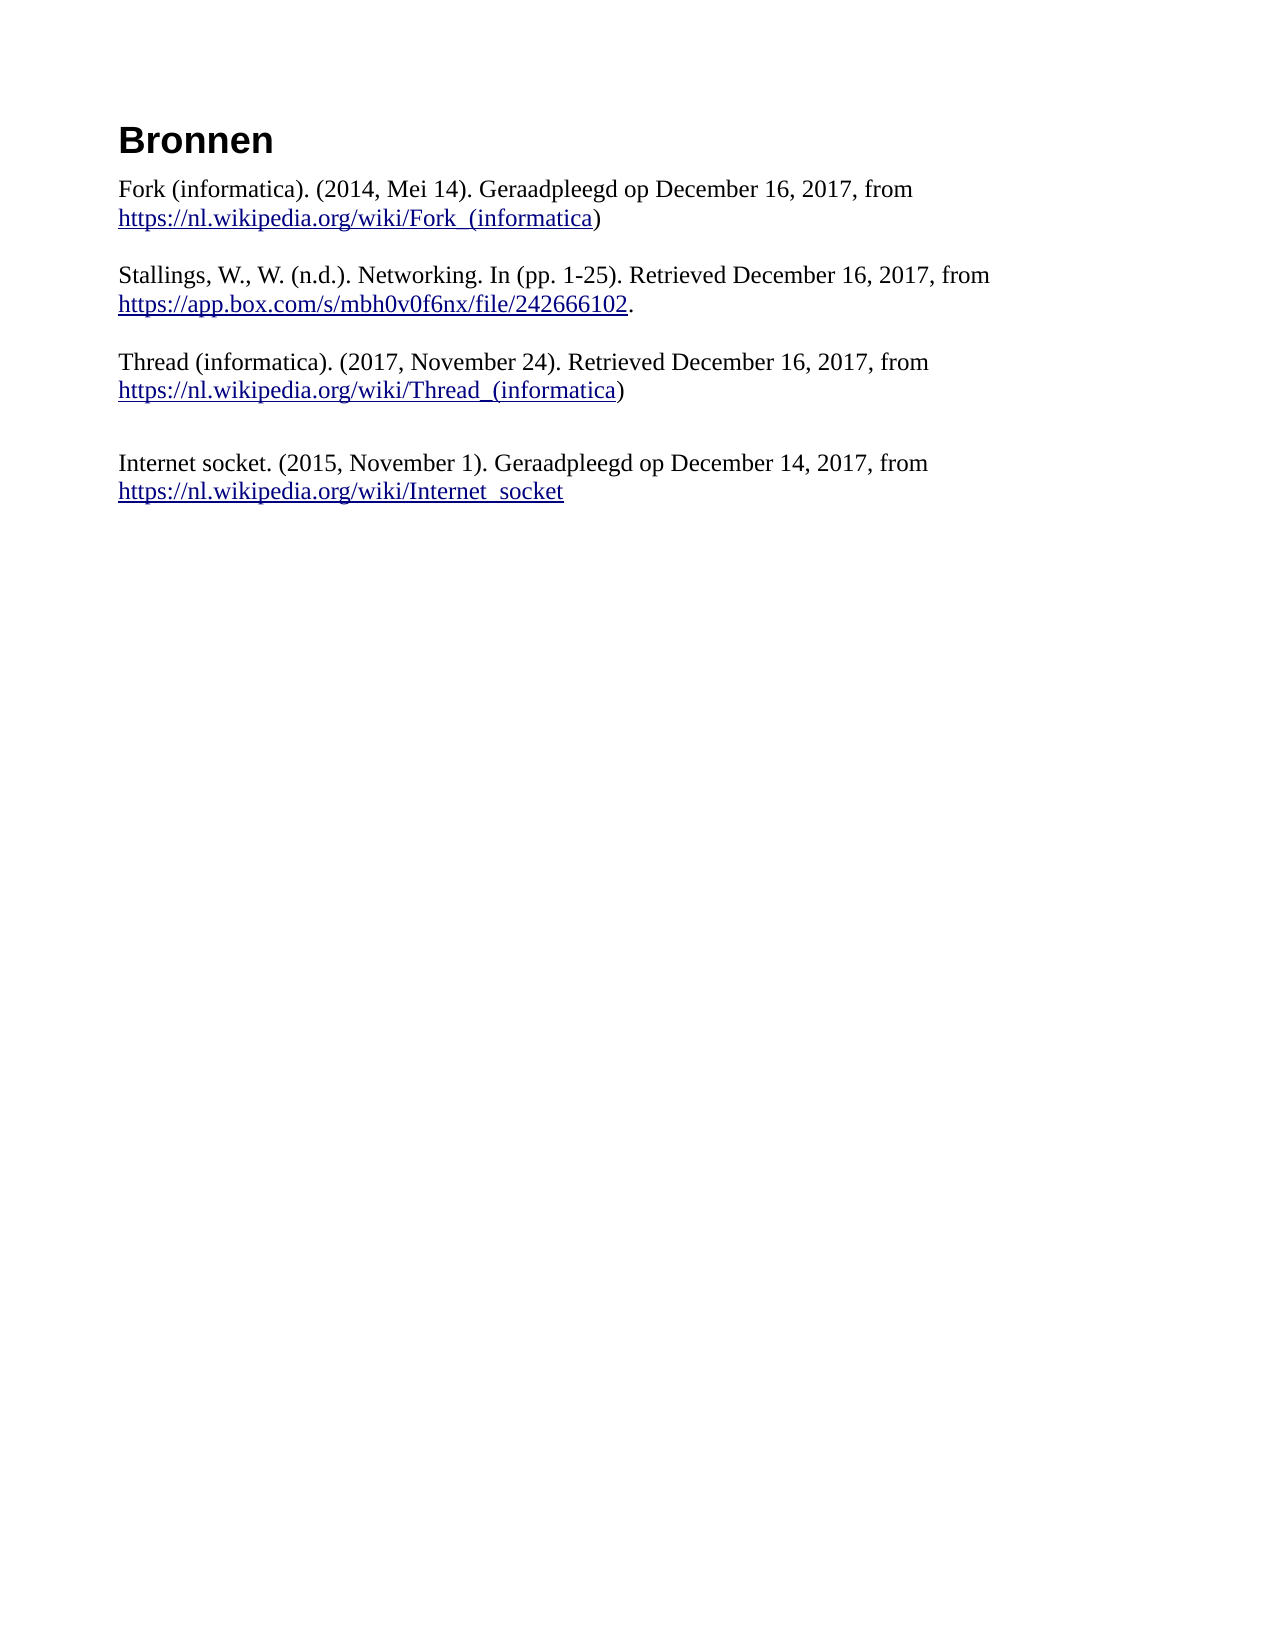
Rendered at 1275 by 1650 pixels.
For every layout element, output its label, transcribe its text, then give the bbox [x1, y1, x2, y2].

text Thread (informatica). (2017, November 24). Retrieved December 16, 2017, from https://nl.wikipedia.org/wiki/Thread_(informatica) [118, 347, 1157, 404]
subtitle Bronnen [118, 118, 1157, 162]
text Internet socket. (2015, November 1). Geraadpleegd op December 14, 2017, from https://nl.wikipedia.org/wiki/Internet_socket [118, 448, 1157, 505]
text Fork (informatica). (2014, Mei 14). Geraadpleegd op December 16, 2017, from https://nl.wikipedia.org/wiki/Fork_(informatica) [118, 174, 1157, 232]
text Stallings, W., W. (n.d.). Networking. In (pp. 1-25). Retrieved December 16, 2017, from https://app.box.com/s/mbh0v0f6nx/file/242666102. [118, 261, 1157, 318]
